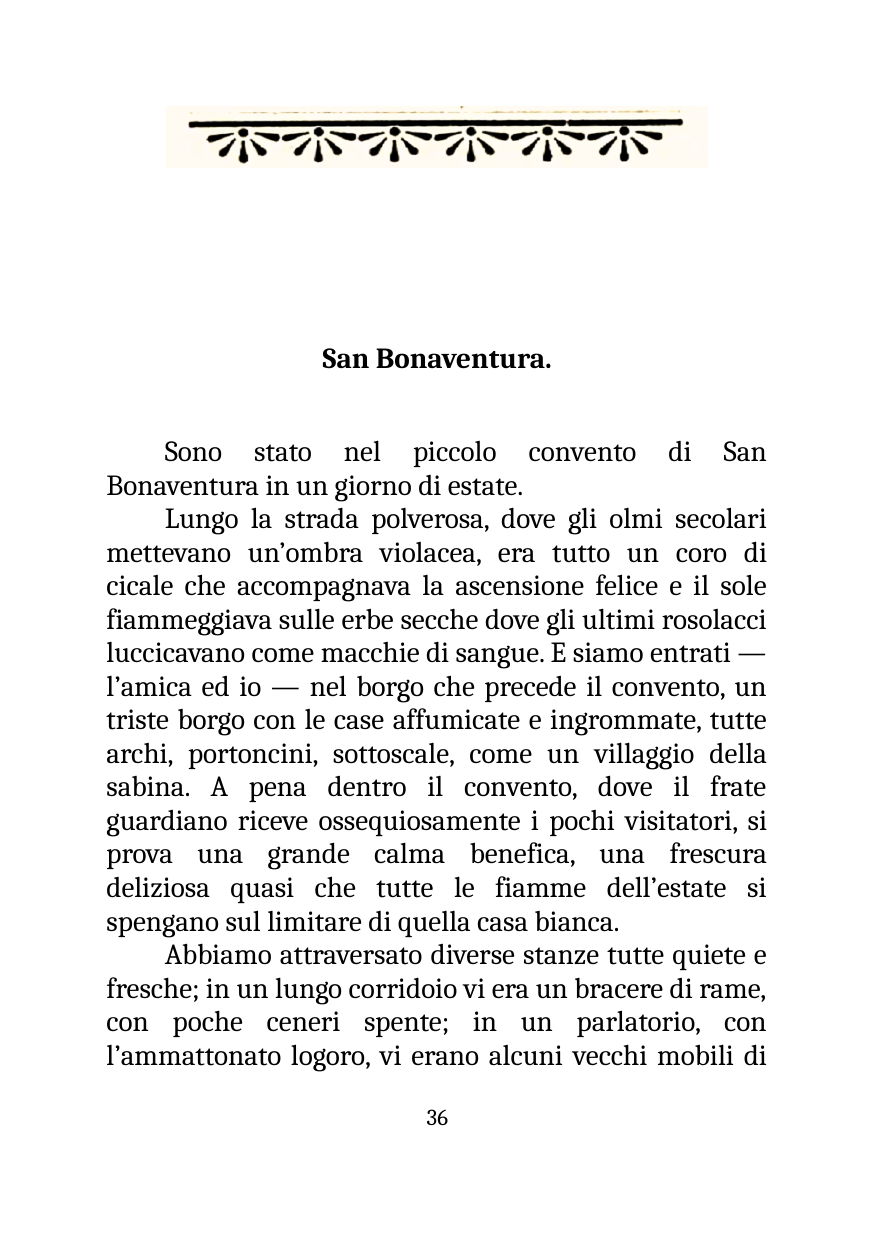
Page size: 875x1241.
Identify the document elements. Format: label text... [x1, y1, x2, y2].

subtitle San Bonaventura. [106, 342, 768, 376]
text Lungo la strada polverosa, dove gli olmi secolari mettevano un’ombra violacea, era tutto un coro di cicale che accompagnava la ascensione felice e il sole fiammeggiava sulle erbe secche dove gli ultimi rosolacci luccicavano come macchie di sangue. E siamo entrati — l’amica ed io — nel borgo che precede il convento, un triste borgo con le case affumicate e ingrommate, tutte archi, portoncini, sottoscale, come un villaggio della sabina. A pena dentro il convento, dove il frate guardiano riceve ossequiosamente i pochi visitatori, si prova una grande calma benefica, una frescura deliziosa quasi che tutte le fiamme dell’estate si spengano sul limitare di quella casa bianca. [106, 502, 768, 938]
text Abbiamo attraversato diverse stanze tutte quiete e fresche; in un lungo corridoio vi era un bracere di rame, con poche ceneri spente; in un parlatorio, con l’ammattonato logoro, vi erano alcuni vecchi mobili di [106, 938, 768, 1072]
picture [166, 106, 708, 168]
text Sono stato nel piccolo convento di San Bonaventura in un giorno di estate. [106, 435, 768, 502]
